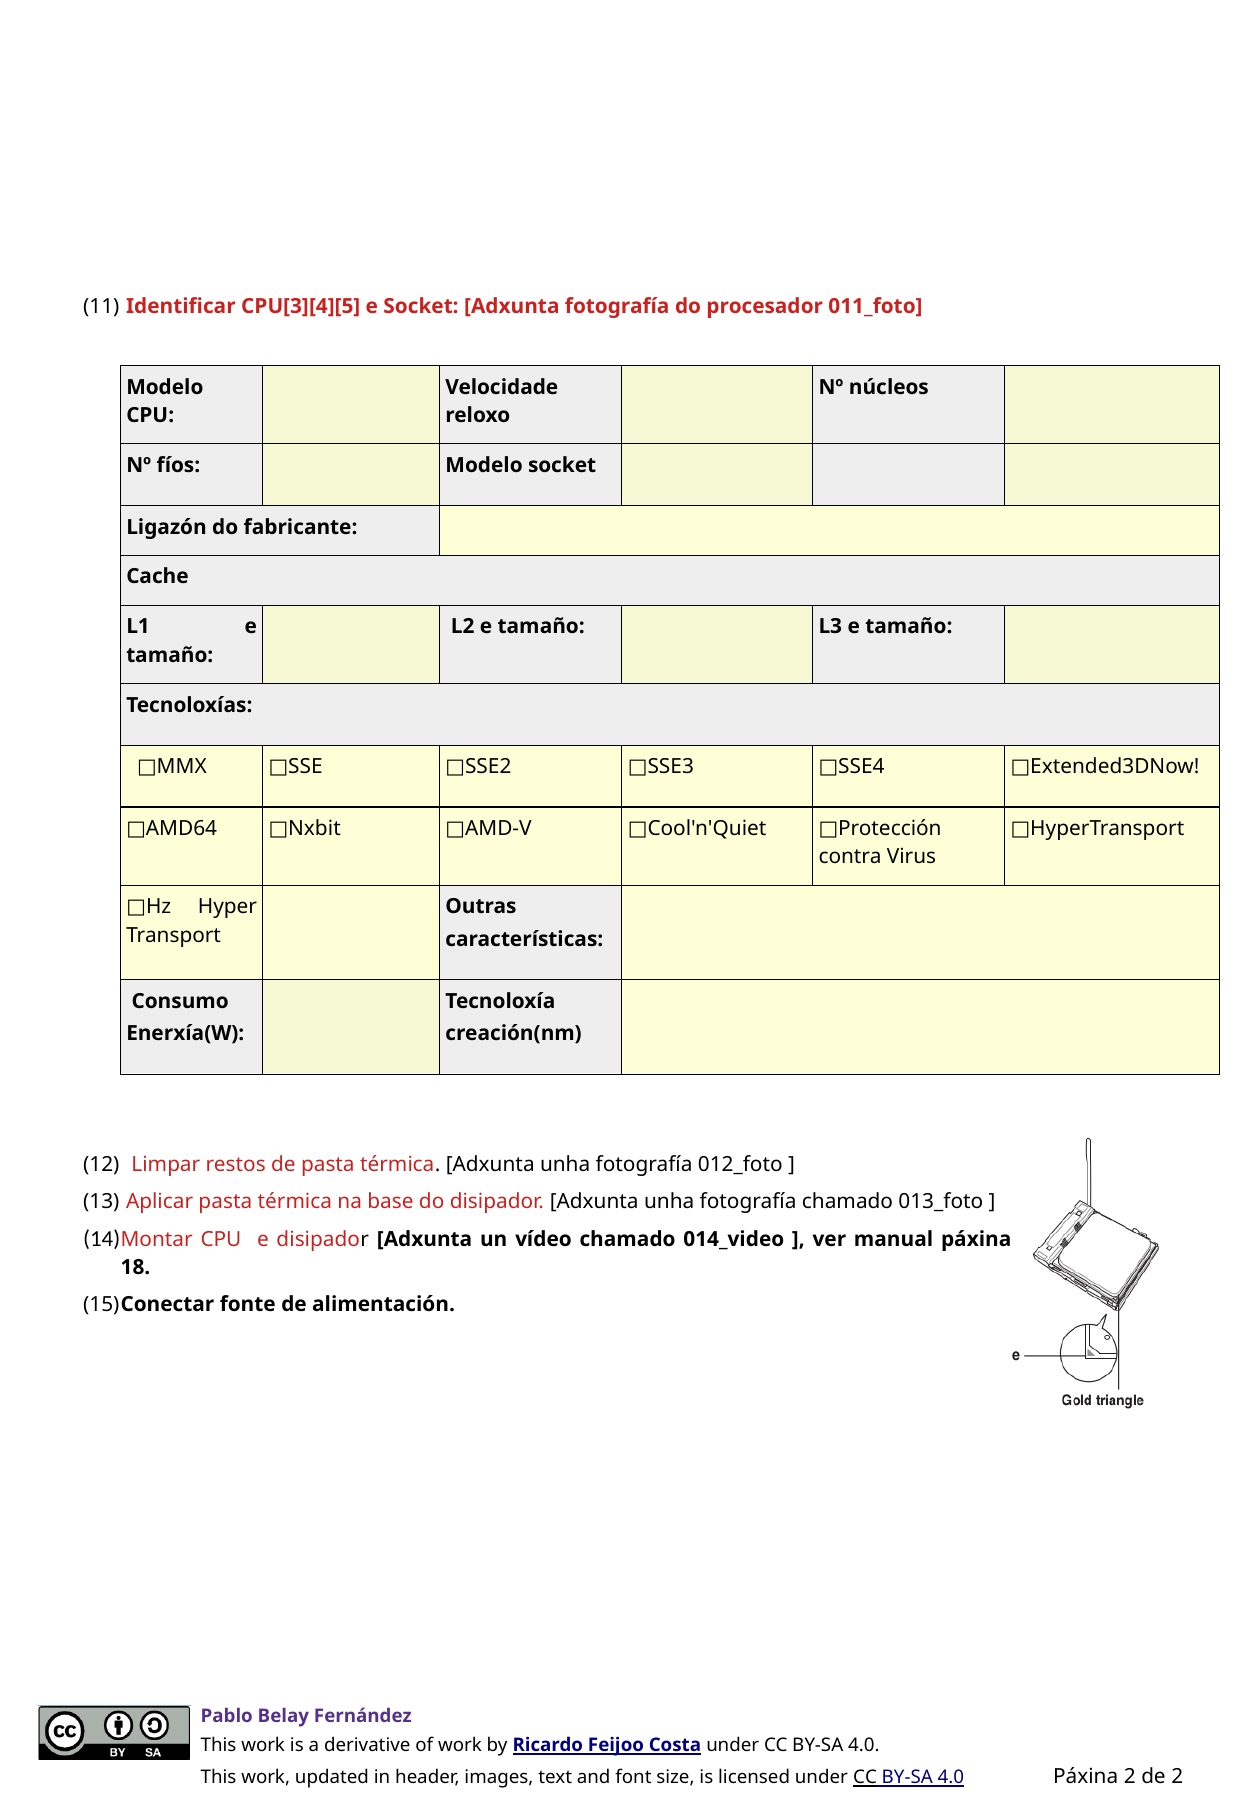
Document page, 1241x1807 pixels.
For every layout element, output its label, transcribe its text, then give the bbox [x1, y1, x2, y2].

table_cell L3 e tamaño: [813, 606, 1004, 683]
table_cell Nº fíos: [121, 444, 262, 505]
list Conectar fonte de alimentación. [83, 1289, 1012, 1318]
table_cell [1005, 606, 1219, 683]
list Identificar CPU[3][4][5] e Socket: [Adxunta fotografía do procesador 011_foto] [83, 291, 1197, 319]
table_header Velocidade reloxo [440, 366, 621, 443]
table_cell Modelo socket [440, 444, 621, 505]
table_cell Ligazón do fabricante: [121, 506, 439, 555]
table_cell □MMX [121, 746, 262, 806]
table_cell [622, 606, 812, 683]
table_cell □HyperTransport [1005, 808, 1219, 885]
table_cell L1 e tamaño: [121, 606, 262, 683]
table_cell [622, 886, 1219, 979]
table_cell [263, 886, 439, 979]
table_cell □Extended3DNow! [1005, 746, 1219, 806]
table_cell □Protección contra Virus [813, 808, 1004, 885]
table_header [263, 366, 439, 443]
table_cell □Hz Hyper Transport [121, 886, 262, 979]
table_cell [1005, 444, 1219, 505]
table_cell Consumo Enerxía(W): [121, 980, 262, 1073]
picture [1012, 1131, 1201, 1439]
list Montar CPU e disipador [Adxunta un vídeo chamado 014_video ], ver manual páxina 18. [83, 1224, 1012, 1281]
table_header Modelo CPU: [121, 366, 262, 443]
table_cell □SSE [263, 746, 439, 806]
table_cell Tecnoloxía creación(nm) [440, 980, 621, 1073]
table_cell Outras características: [440, 886, 621, 979]
table_cell [813, 444, 1004, 505]
table_header [622, 366, 812, 443]
table_cell □SSE3 [622, 746, 812, 806]
list Aplicar pasta térmica na base do disipador. [Adxunta unha fotografía chamado 013_foto ] [83, 1186, 1012, 1215]
table_cell [440, 506, 1219, 555]
table_cell □SSE2 [440, 746, 621, 806]
table_cell [263, 444, 439, 505]
table_cell [263, 606, 439, 683]
table_cell [622, 444, 812, 505]
table_cell □AMD-V [440, 808, 621, 885]
table_cell [263, 980, 439, 1073]
table_cell [622, 980, 1219, 1073]
table_header Nº núcleos [813, 366, 1004, 443]
list Limpar restos de pasta térmica. [Adxunta unha fotografía 012_foto ] [83, 1149, 1012, 1177]
picture [37, 1705, 191, 1762]
table_cell Cache [121, 556, 1219, 605]
table_cell □AMD64 [121, 808, 262, 885]
table_cell □Nxbit [263, 808, 439, 885]
table_cell □Cool'n'Quiet [622, 808, 812, 885]
table_cell L2 e tamaño: [440, 606, 621, 683]
table_header [1005, 366, 1219, 443]
table_cell □SSE4 [813, 746, 1004, 806]
table_cell Tecnoloxías: [121, 684, 1219, 745]
